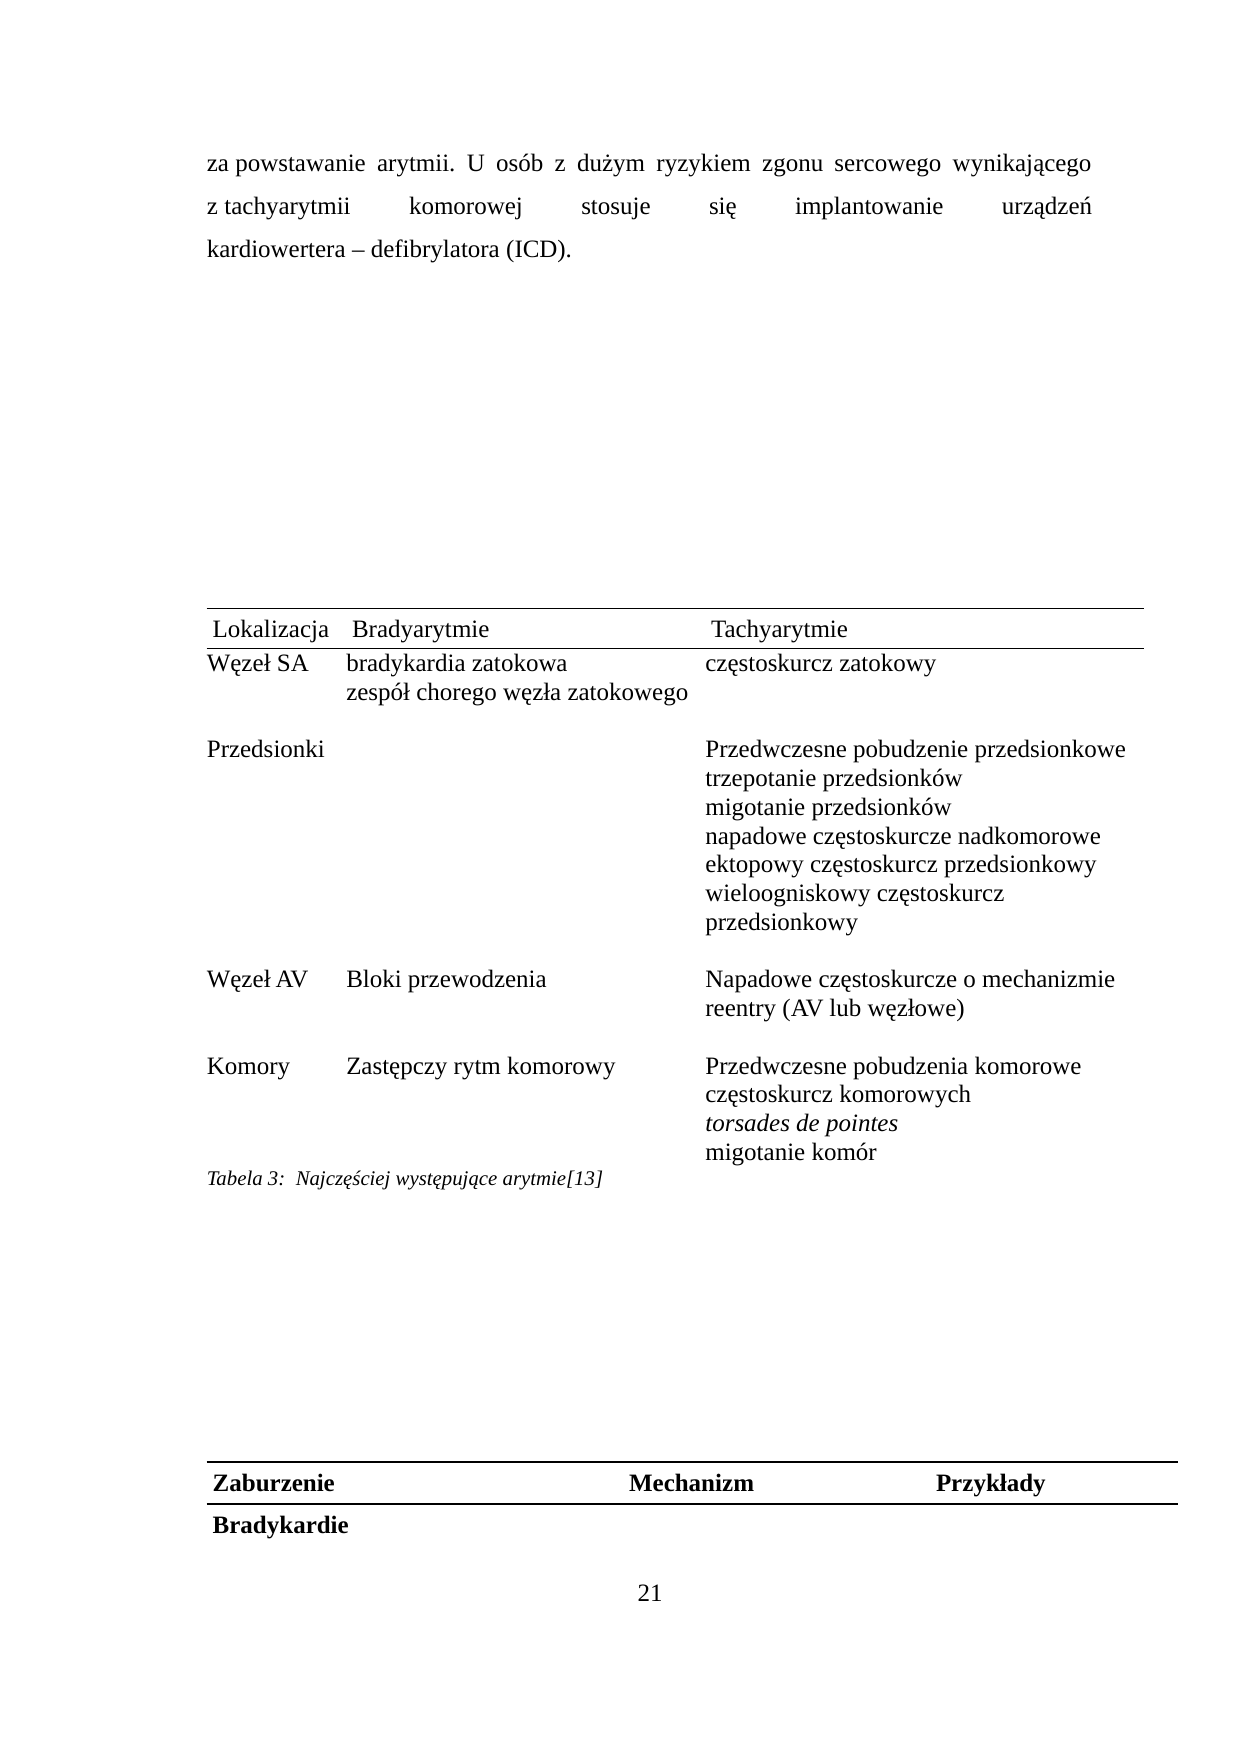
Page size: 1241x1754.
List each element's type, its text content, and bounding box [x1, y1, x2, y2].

table_cell Zastępczy rytm komorowy [346, 1051, 705, 1166]
text za powstawanie arytmii. U osób z dużym ryzykiem zgonu sercowego wynikającego z tachyarytmii komorowej stosuje się implantowanie urządzeń kardiowertera – defibrylatora (ICD). [207, 148, 1093, 263]
text Tabela 3: Najczęściej występujące arytmie[13] [207, 1166, 1093, 1190]
table_header Lokalizacja [207, 609, 346, 648]
table_cell Bloki przewodzenia [346, 965, 705, 1051]
table_cell Węzeł AV [207, 965, 346, 1051]
table_cell bradykardia zatokowa zespół chorego węzła zatokowego [346, 649, 705, 734]
table_cell Przedsionki [207, 735, 346, 964]
table_cell [346, 735, 705, 964]
table_header Przykłady [930, 1463, 1178, 1503]
table_cell Napadowe częstoskurcze o mechanizmie reentry (AV lub węzłowe) [705, 965, 1144, 1051]
table_header Mechanizm [623, 1463, 930, 1503]
table_cell Przedwczesne pobudzenie przedsionkowe trzepotanie przedsionków migotanie przedsionków napadowe częstoskurcze nadkomorowe ektopowy częstoskurcz przedsionkowy wieloogniskowy częstoskurcz przedsionkowy [705, 735, 1144, 964]
table_cell Przedwczesne pobudzenia komorowe częstoskurcz komorowych torsades de pointes migotanie komór [705, 1051, 1144, 1166]
table_cell Węzeł SA [207, 649, 346, 734]
table_cell częstoskurcz zatokowy [705, 649, 1144, 734]
table_header Tachyarytmie [705, 609, 1144, 648]
table_header Zaburzenie [207, 1463, 623, 1503]
table_header Bradyarytmie [346, 609, 705, 648]
table_cell Komory [207, 1051, 346, 1166]
table_cell [930, 1505, 1178, 1545]
table_cell Bradykardie [207, 1505, 623, 1545]
table_cell [623, 1505, 930, 1545]
